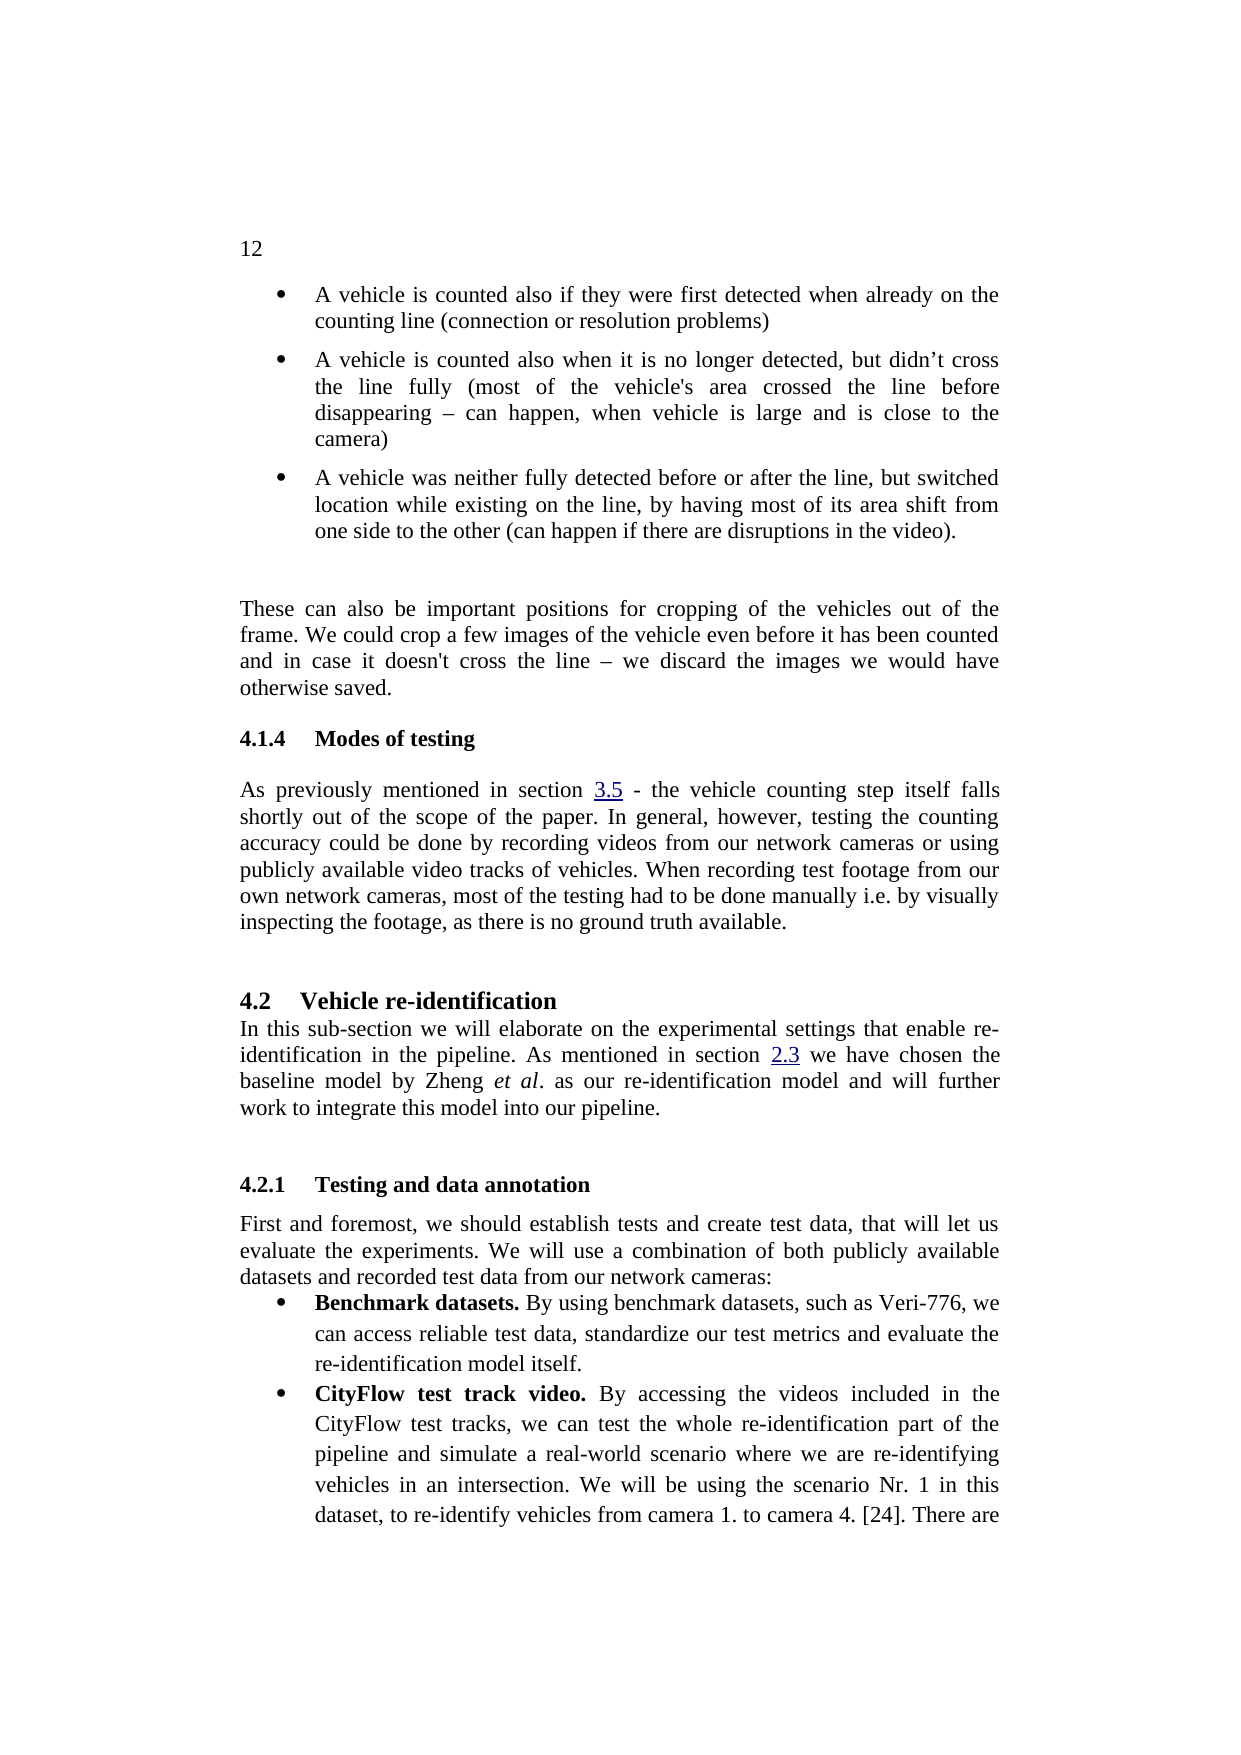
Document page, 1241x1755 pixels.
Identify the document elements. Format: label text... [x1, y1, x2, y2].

list A vehicle is counted also if they were first detected when already on the counting line (connection or resolution problems) [277, 281, 1001, 334]
list A vehicle is counted also when it is no longer detected, but didn’t cross the line fully (most of the vehicle's area crossed the line before disappearing – can happen, when vehicle is large and is close to the camera) [277, 346, 1001, 452]
text As previously mentioned in section 3.5 - the vehicle counting step itself falls shortly out of the scope of the paper. In general, however, testing the counting accuracy could be done by recording videos from our network cameras or using publicly available video tracks of vehicles. When recording test footage from our own network cameras, most of the testing had to be done manually i.e. by visually inspecting the footage, as there is no ground truth available. [239, 777, 1001, 935]
list A vehicle was neither fully detected before or after the line, but switched location while existing on the line, by having most of its area shift from one side to the other (can happen if there are disruptions in the video). [277, 464, 1001, 543]
list Benchmark datasets. By using benchmark datasets, such as Veri-776, we can access reliable test data, standardize our test metrics and evaluate the re-identification model itself. [277, 1289, 1001, 1376]
subtitle Testing and data annotation [239, 1172, 1001, 1198]
subtitle Modes of testing [239, 725, 1001, 752]
text These can also be important positions for cropping of the vehicles out of the frame. We could crop a few images of the vehicle even before it has been counted and in case it doesn't cross the line – we discard the images we would have otherwise saved. [239, 595, 1001, 700]
text First and foremost, we should establish tests and create test data, that will let us evaluate the experiments. We will use a combination of both publicly available datasets and recorded test data from our network cameras: [239, 1210, 1001, 1289]
text In this sub-section we will elaborate on the experimental settings that enable re-identification in the pipeline. As mentioned in section 2.3 we have chosen the baseline model by Zheng et al. as our re-identification model and will further work to integrate this model into our pipeline. [239, 1015, 1001, 1120]
subtitle Vehicle re-identification [239, 986, 1001, 1015]
list CityFlow test track video. By accessing the videos included in the CityFlow test tracks, we can test the whole re-identification part of the pipeline and simulate a real-world scenario where we are re-identifying vehicles in an intersection. We will be using the scenario Nr. 1 in this dataset, to re-identify vehicles from camera 1. to camera 4. [24]. There are [277, 1380, 1001, 1527]
